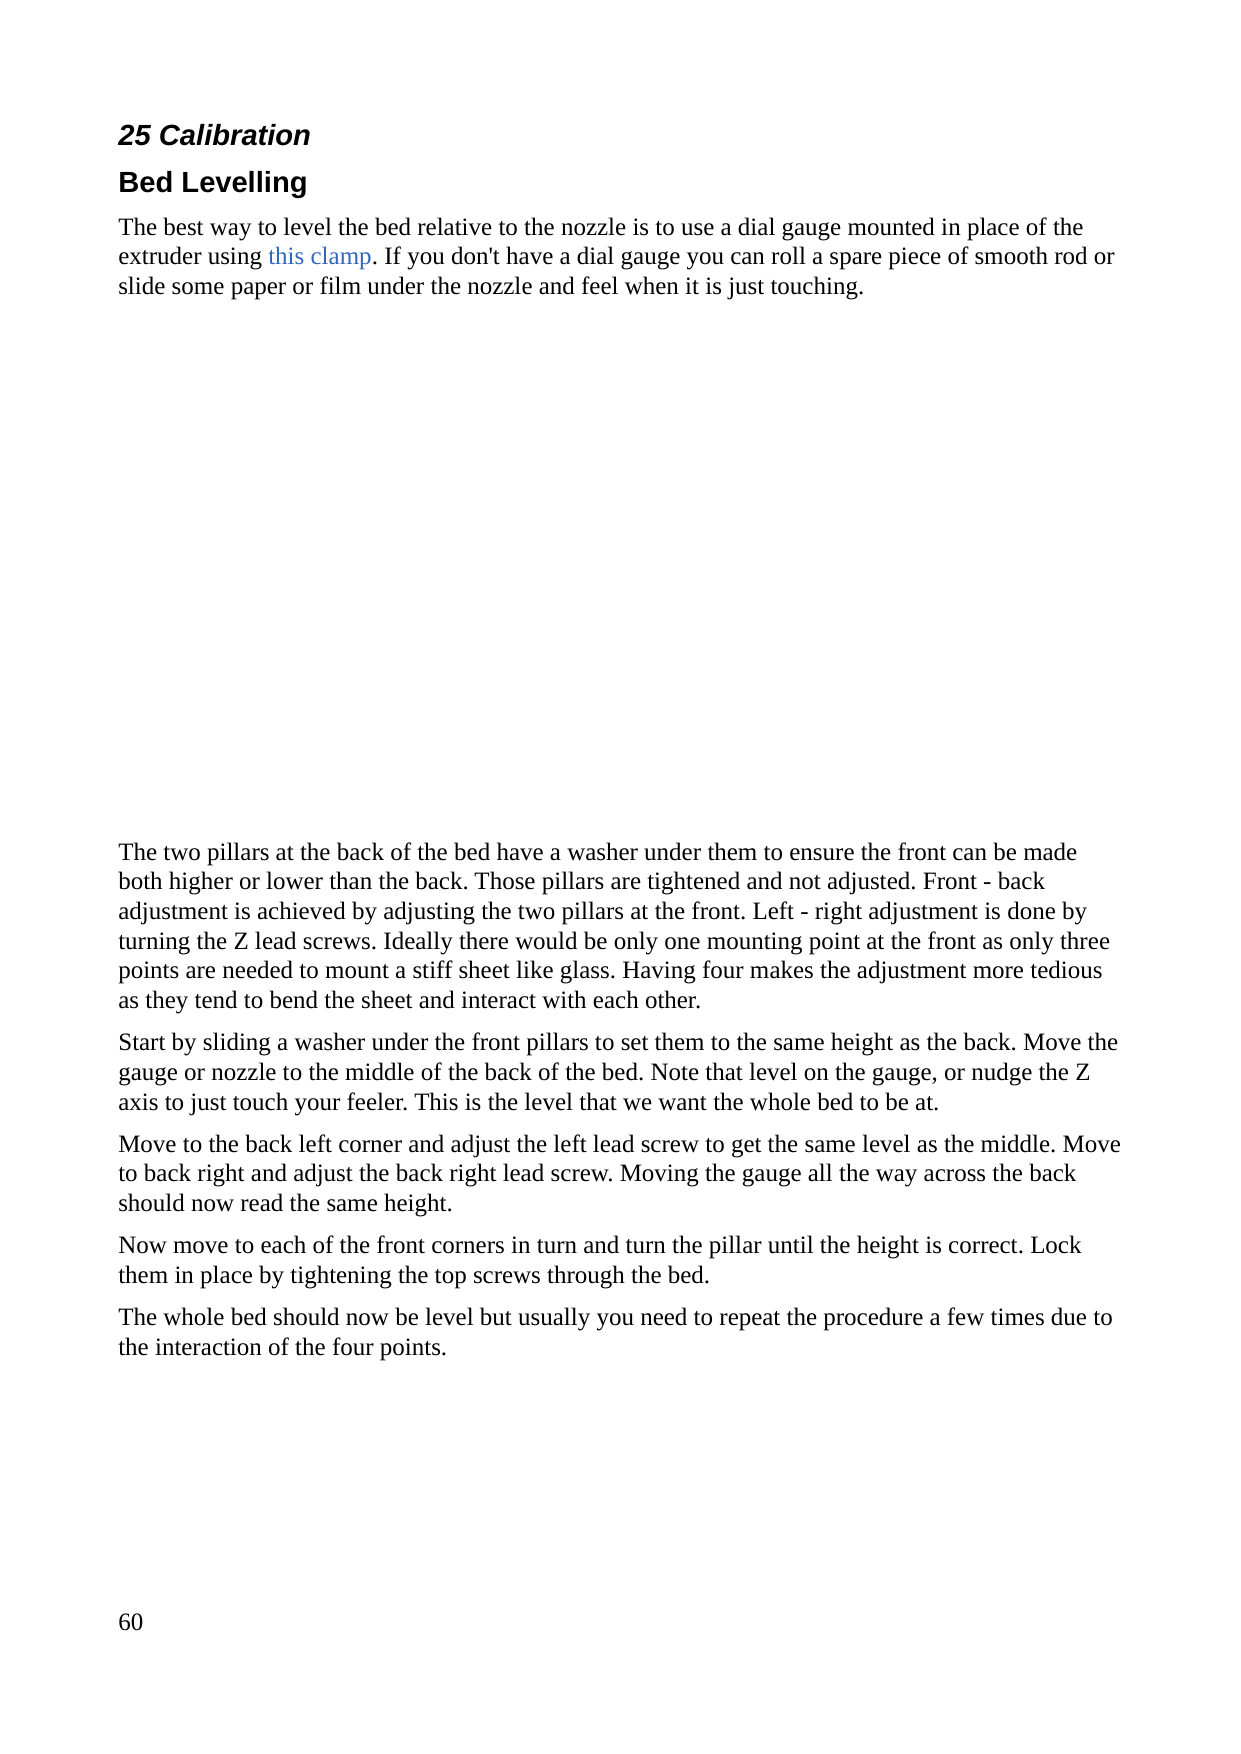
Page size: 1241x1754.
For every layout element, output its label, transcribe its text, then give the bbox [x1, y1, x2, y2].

text The whole bed should now be level but usually you need to repeat the procedure a few times due to the interaction of the four points. [118, 1301, 1122, 1361]
text Start by sliding a washer under the front pillars to set them to the same height as the back. Move the gauge or nozzle to the middle of the back of the bed. Note that level on the gauge, or nudge the Z axis to just touch your feeler. This is the level that we want the whole bed to be at. [118, 1026, 1122, 1115]
subtitle Calibration [118, 118, 1122, 152]
text The best way to level the bed relative to the nozzle is to use a dial gauge mounted in place of the extruder using this clamp. If you don't have a dial gauge you can roll a spare piece of smooth rod or slide some paper or film under the nozzle and feel when it is just touching. [118, 211, 1122, 300]
subtitle Bed Levelling [118, 165, 1122, 199]
text The two pillars at the back of the bed have a washer under them to ensure the front can be made both higher or lower than the back. Those pillars are tightened and not adjusted. Front - back adjustment is achieved by adjusting the two pillars at the front. Left - right adjustment is done by turning the Z lead screws. Ideally there would be only one mounting point at the front as only three points are needed to mount a stiff sheet like glass. Having four makes the adjustment more tedious as they tend to bend the sheet and interact with each other. [118, 836, 1122, 1014]
text Now move to each of the front corners in turn and turn the pillar until the height is correct. Lock them in place by tightening the top screws through the bed. [118, 1229, 1122, 1289]
text Move to the back left corner and adjust the left lead screw to get the same level as the middle. Move to back right and adjust the back right lead screw. Moving the gauge all the way across the back should now read the same height. [118, 1128, 1122, 1217]
